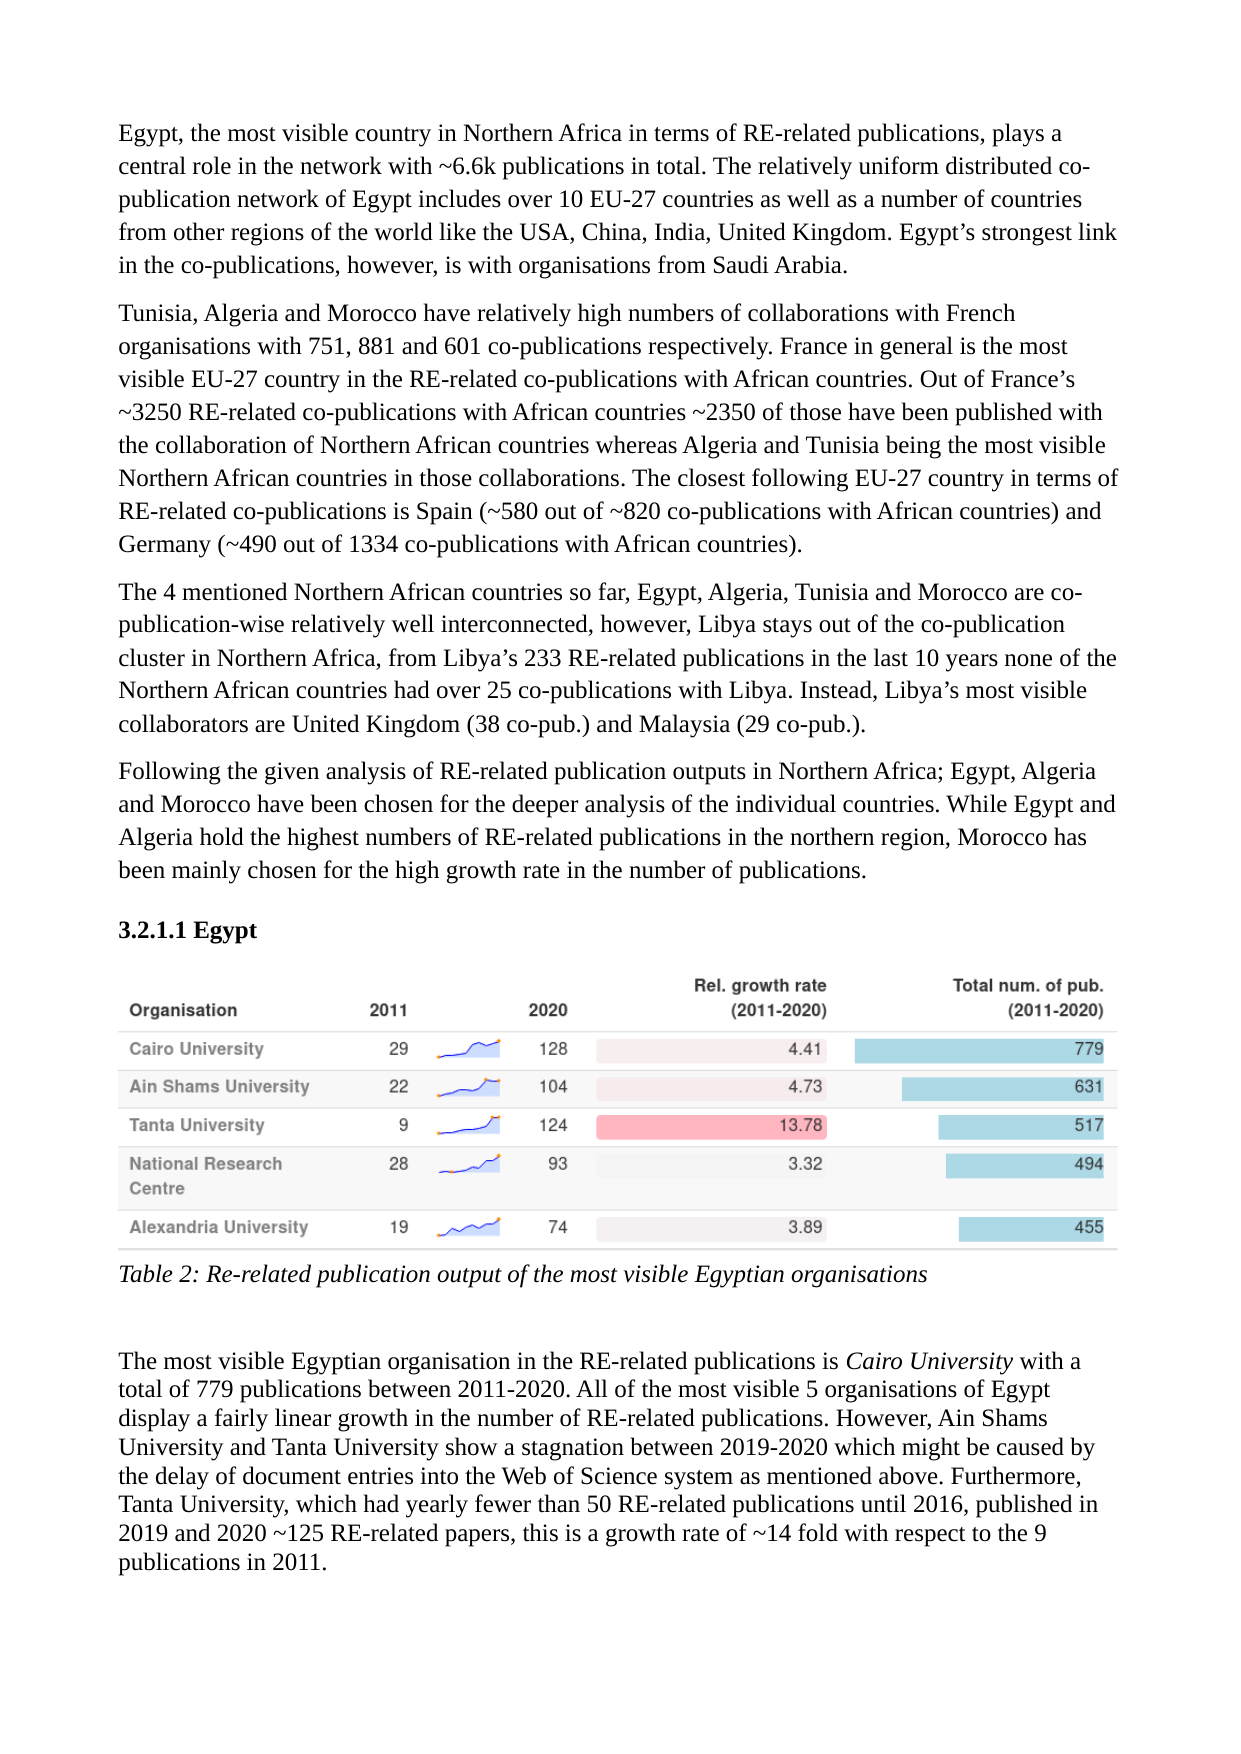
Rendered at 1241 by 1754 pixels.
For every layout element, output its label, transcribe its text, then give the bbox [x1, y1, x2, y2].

text The most visible Egyptian organisation in the RE-related publications is Cairo University with a total of 779 publications between 2011-2020. All of the most visible 5 organisations of Egypt display a fairly linear growth in the number of RE-related publications. However, Ain Shams University and Tanta University show a stagnation between 2019-2020 which might be caused by the delay of document entries into the Web of Science system as mentioned above. Furthermore, Tanta University, which had yearly fewer than 50 RE-related publications until 2016, published in 2019 and 2020 ~125 RE-related papers, this is a growth rate of ~14 fold with respect to the 9 publications in 2011. [118, 1346, 1122, 1576]
subtitle 3.2.1.1 Egypt [118, 915, 1122, 944]
text The 4 mentioned Northern African countries so far, Egypt, Algeria, Tunisia and Morocco are co-publication-wise relatively well interconnected, however, Libya stays out of the co-publication cluster in Northern Africa, from Libya’s 233 RE-related publications in the last 10 years none of the Northern African countries had over 25 co-publications with Libya. Instead, Libya’s most visible collaborators are United Kingdom (38 co-pub.) and Malaysia (29 co-pub.). [118, 577, 1122, 737]
text Table 2: Re-related publication output of the most visible Egyptian organisations [118, 1260, 1122, 1288]
text Following the given analysis of RE-related publication outputs in Northern Africa; Egypt, Algeria and Morocco have been chosen for the deeper analysis of the individual countries. While Egypt and Algeria hold the highest numbers of RE-related publications in the northern region, Morocco has been mainly chosen for the high growth rate in the number of publications. [118, 756, 1122, 884]
picture [118, 969, 1123, 1260]
text Tunisia, Algeria and Morocco have relatively high numbers of collaborations with French organisations with 751, 881 and 601 co-publications respectively. France in general is the most visible EU-27 country in the RE-related co-publications with African countries. Out of France’s ~3250 RE-related co-publications with African countries ~2350 of those have been published with the collaboration of Northern African countries whereas Algeria and Tunisia being the most visible Northern African countries in those collaborations. The closest following EU-27 country in terms of RE-related co-publications is Spain (~580 out of ~820 co-publications with African countries) and Germany (~490 out of 1334 co-publications with African countries). [118, 298, 1122, 558]
text Egypt, the most visible country in Northern Africa in terms of RE-related publications, plays a central role in the network with ~6.6k publications in total. The relatively uniform distributed co-publication network of Egypt includes over 10 EU-27 countries as well as a number of countries from other regions of the world like the USA, China, India, United Kingdom. Egypt’s strongest link in the co-publications, however, is with organisations from Saudi Arabia. [118, 118, 1122, 279]
